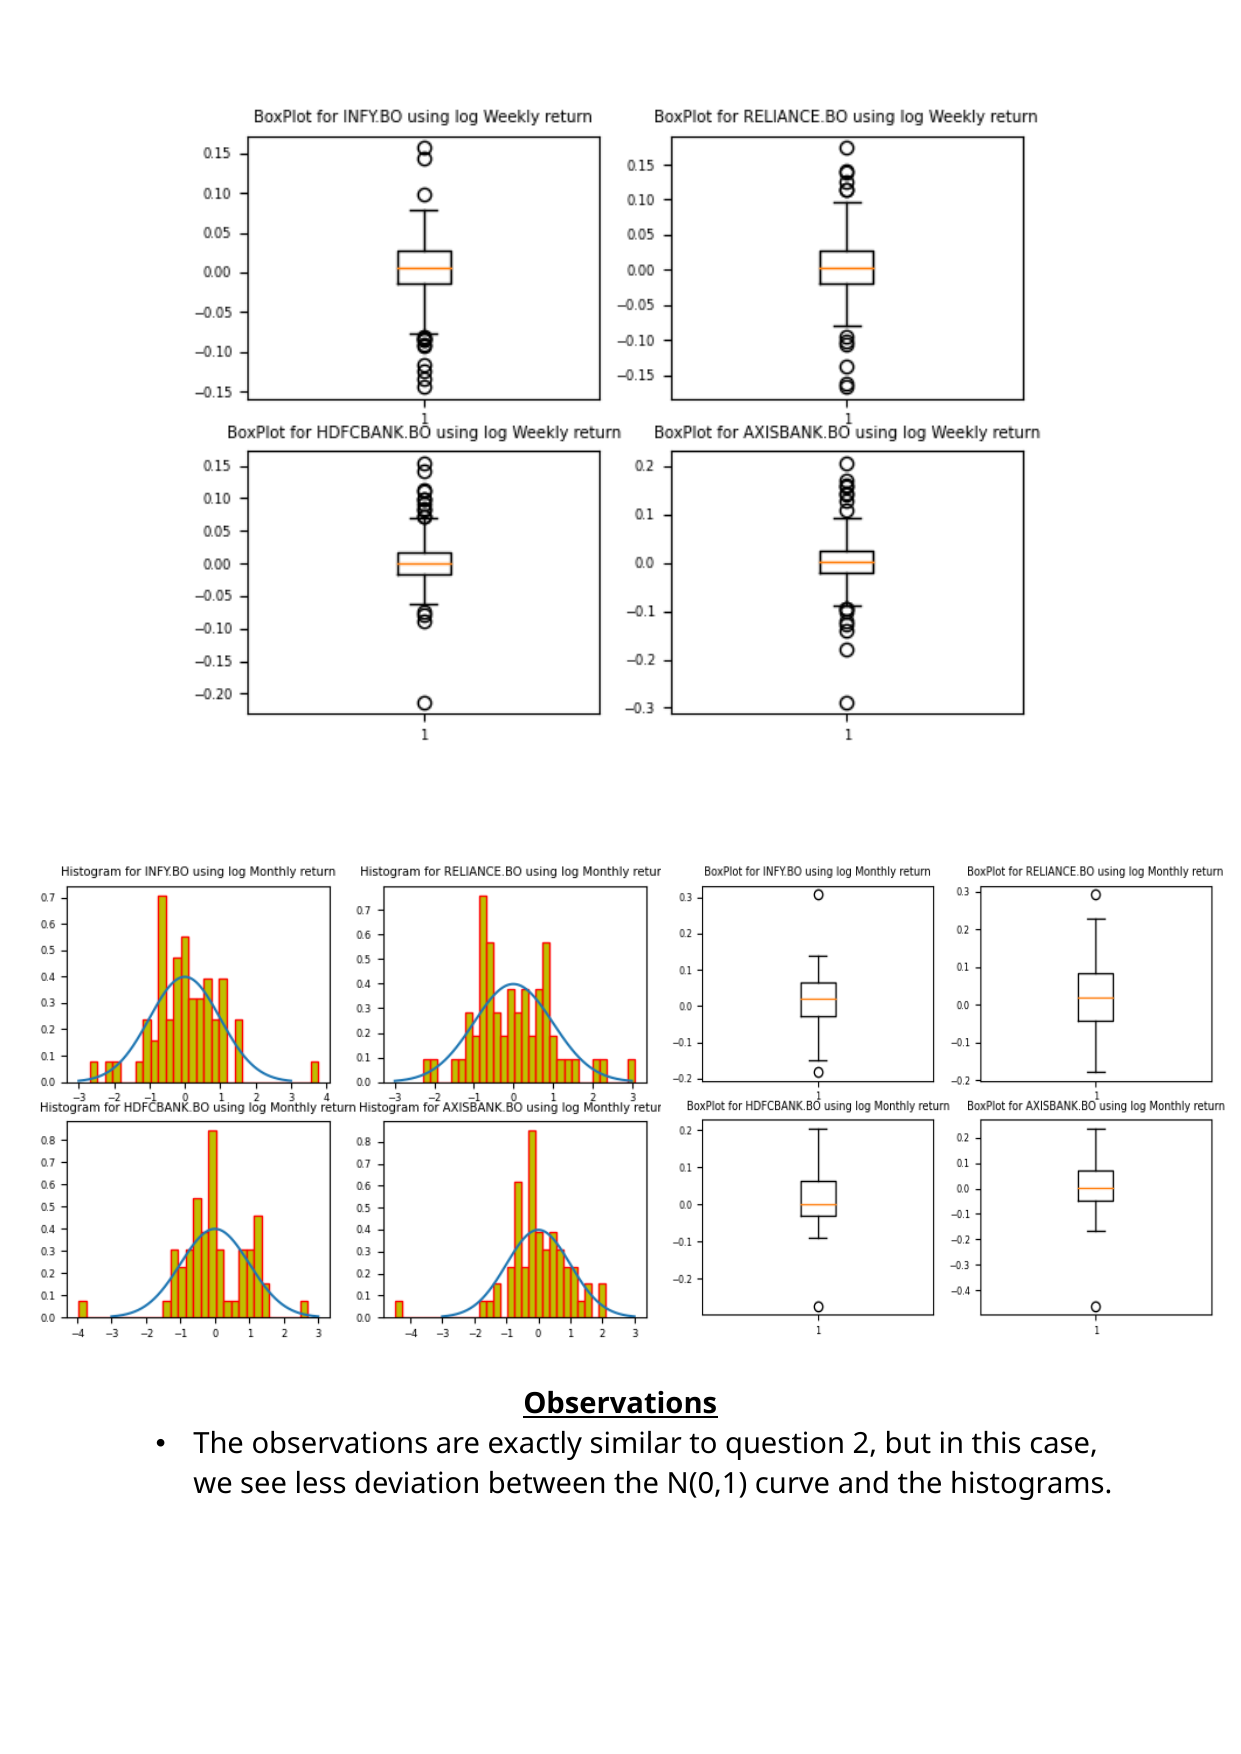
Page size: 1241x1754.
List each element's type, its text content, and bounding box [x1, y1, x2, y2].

text Observations [118, 1383, 1122, 1422]
picture [185, 96, 1056, 748]
list The observations are exactly similar to question 2, but in this case, we see less deviation between the N(0,1) curve and the histograms. [156, 1422, 1122, 1502]
picture [21, 856, 1233, 1343]
